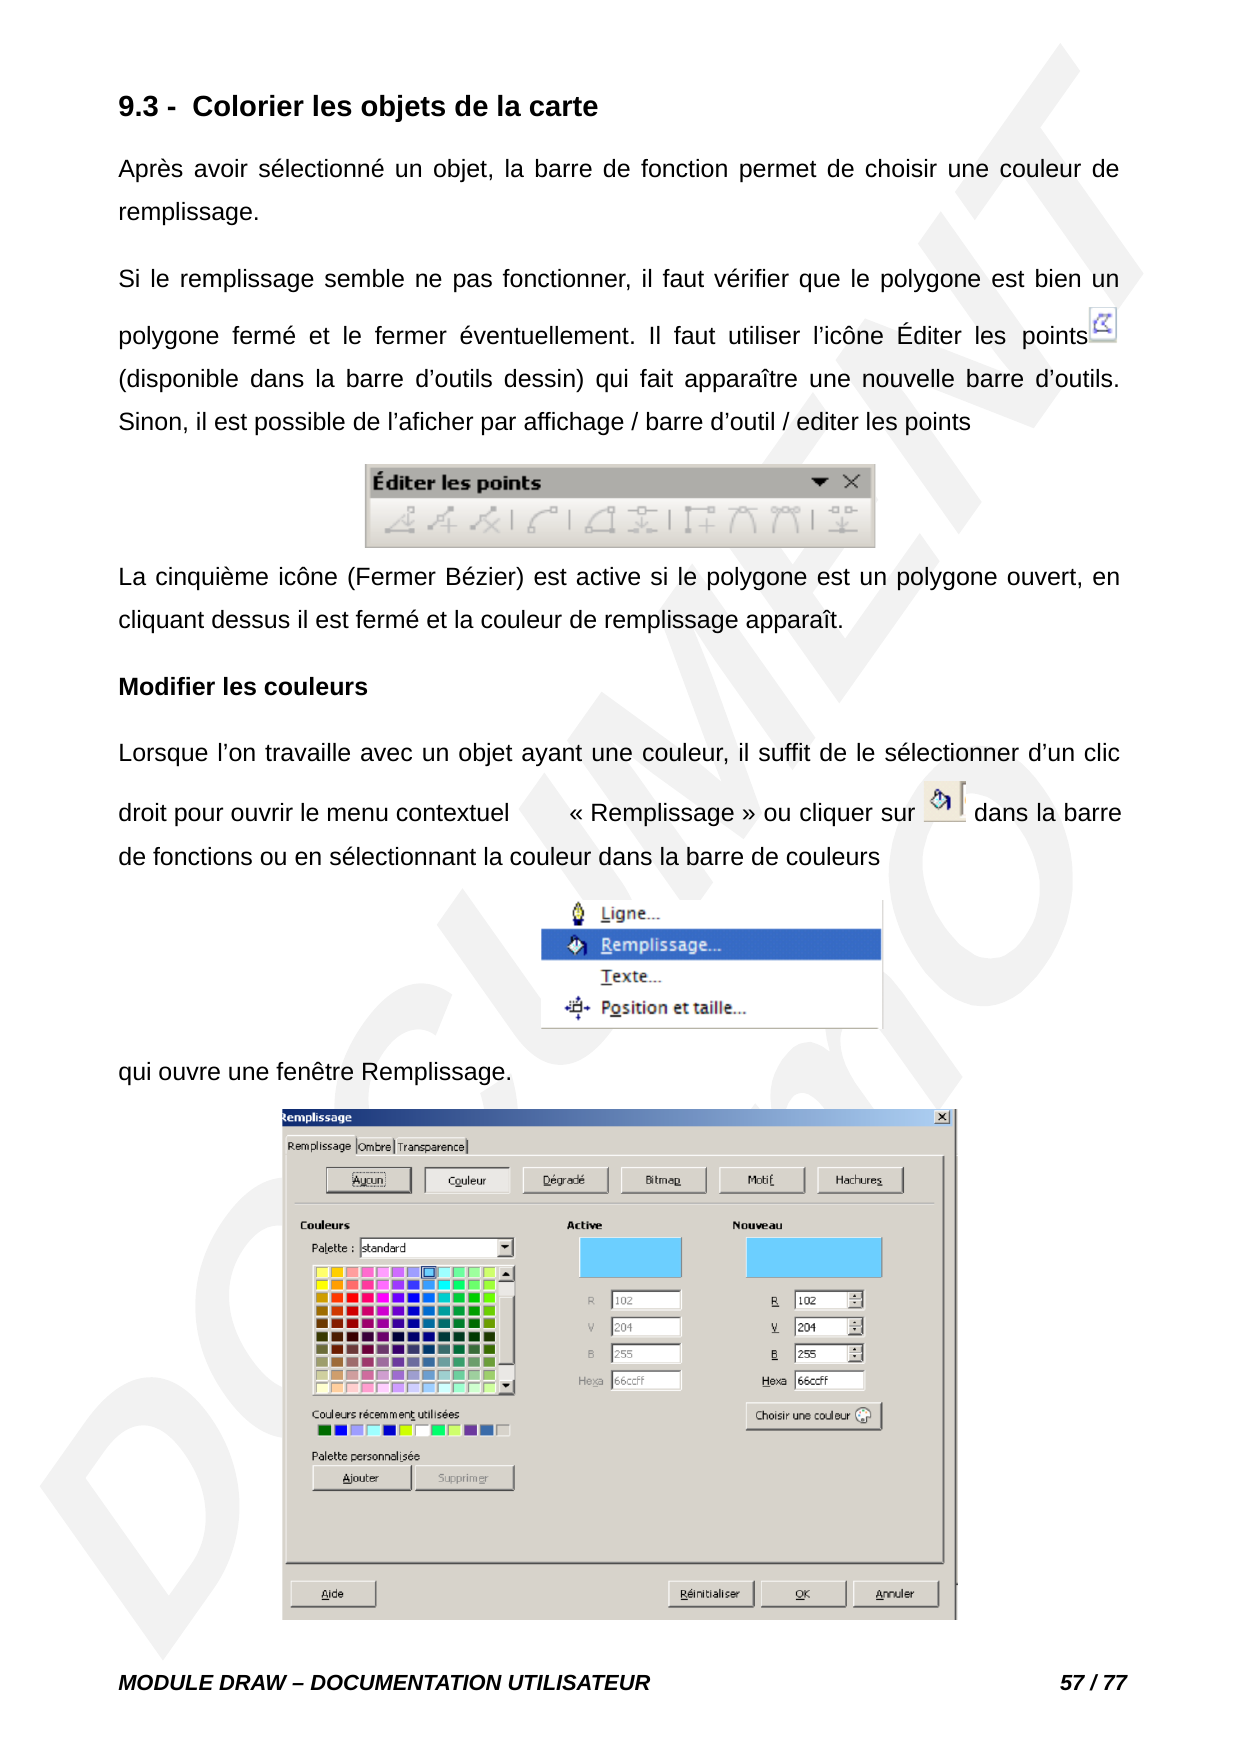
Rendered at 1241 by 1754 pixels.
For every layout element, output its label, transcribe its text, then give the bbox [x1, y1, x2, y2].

text Lorsque l’on travaille avec un objet ayant une couleur, il suffit de le sélectionner d’un clic droit pour ouvrir le menu contextuel « Remplissage » ou cliquer sur dans la barre de fonctions ou en sélectionnant la couleur dans la barre de couleurs [118, 738, 1122, 870]
text Si le remplissage semble ne pas fonctionner, il faut vérifier que le polygone est bien un polygone fermé et le fermer éventuellement. Il faut utiliser l’icône Éditer les points (disponible dans la barre d’outils dessin) qui fait apparaître une nouvelle barre d’outils. Sinon, il est possible de l’aficher par affichage / barre d’outil / editer les points [118, 264, 1122, 436]
picture [1088, 307, 1122, 345]
text Modifier les couleurs [118, 672, 1122, 700]
picture [364, 464, 876, 548]
subtitle Colorier les objets de la carte [118, 88, 1122, 122]
picture [282, 1109, 958, 1620]
text Après avoir sélectionné un objet, la barre de fonction permet de choisir une couleur de remplissage. [118, 154, 1122, 226]
picture [541, 900, 884, 1029]
picture [923, 781, 966, 822]
text La cinquième icône (Fermer Bézier) est active si le polygone est un polygone ouvert, en cliquant dessus il est fermé et la couleur de remplissage apparaît. [118, 474, 1122, 633]
text qui ouvre une fenêtre Remplissage. [118, 1057, 1122, 1086]
